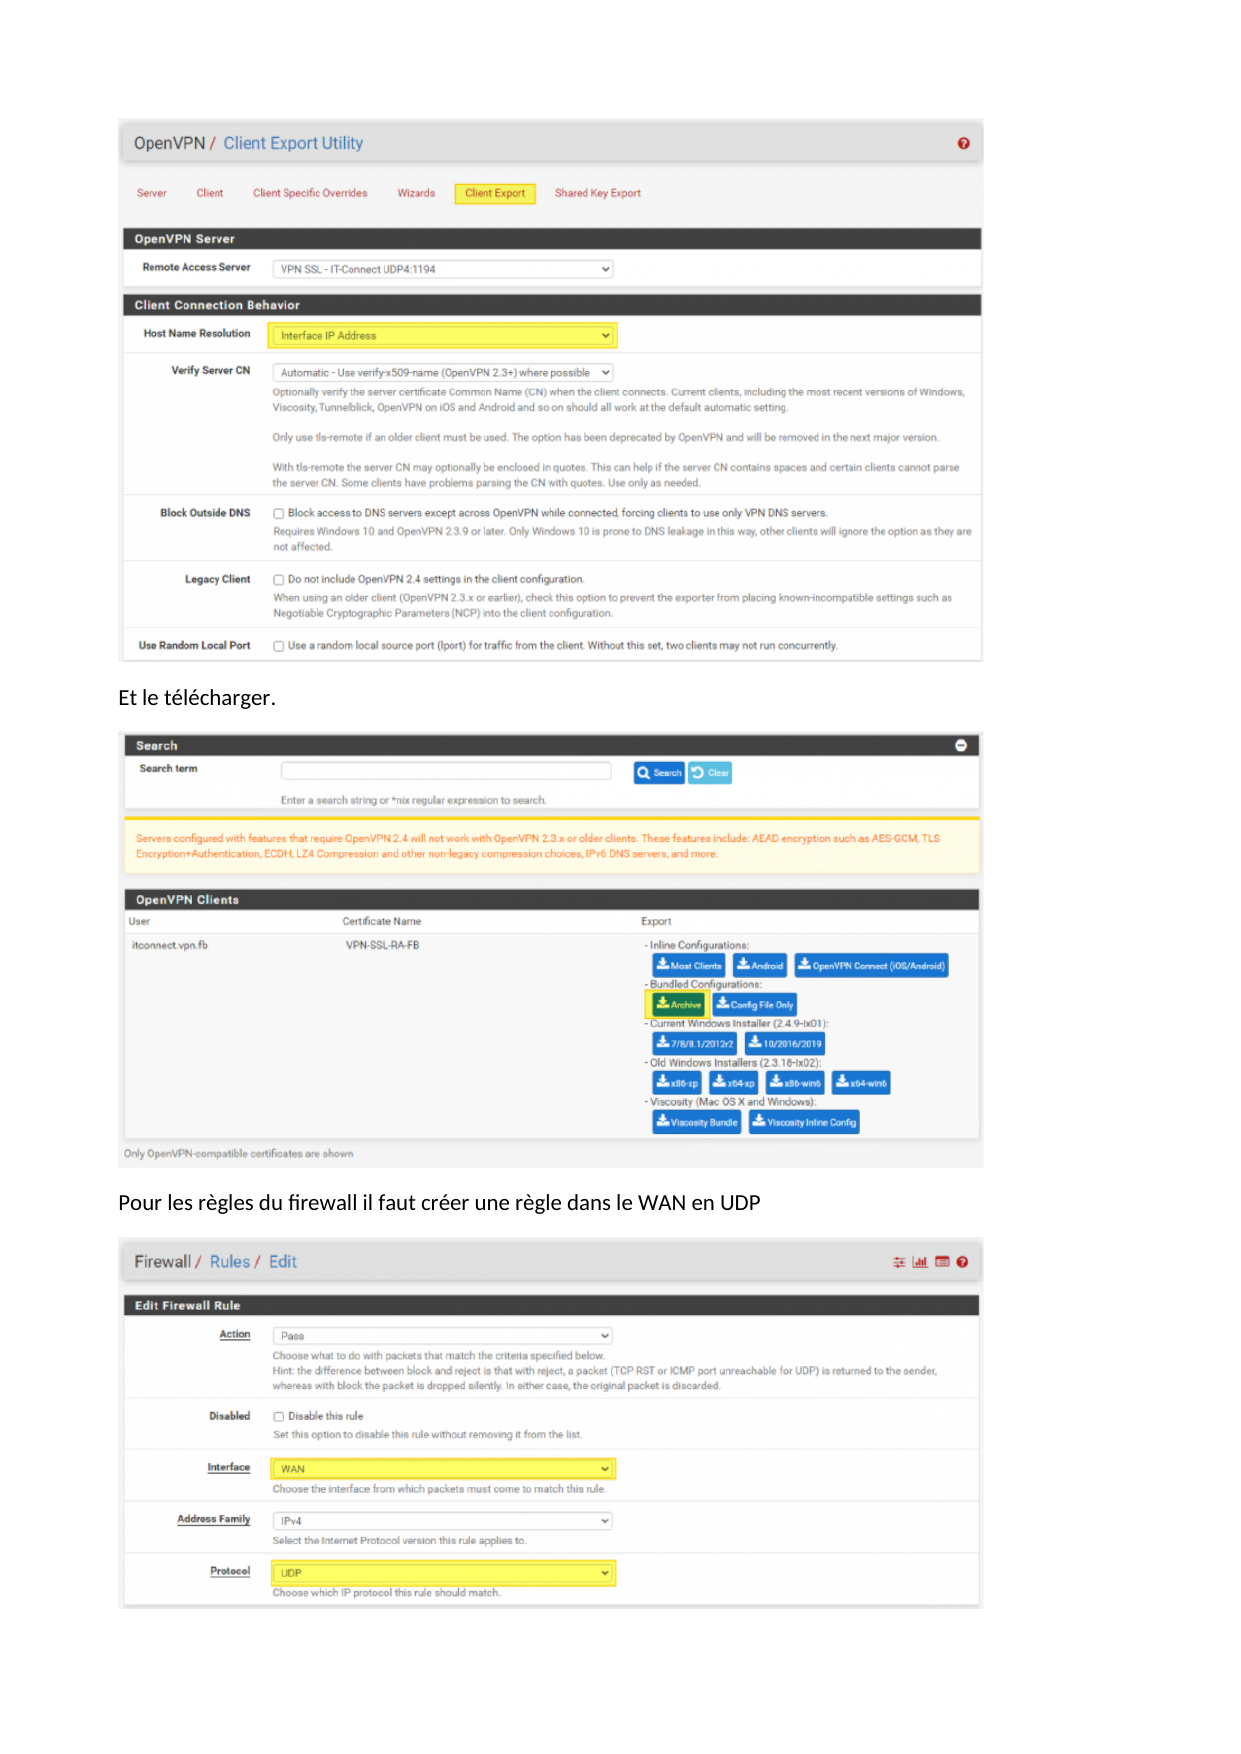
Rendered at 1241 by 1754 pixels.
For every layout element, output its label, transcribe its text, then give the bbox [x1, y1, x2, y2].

text Pour les règles du firewall il faut créer une règle dans le WAN en UDP [118, 1188, 1122, 1216]
text Et le télécharger. [118, 683, 1122, 711]
